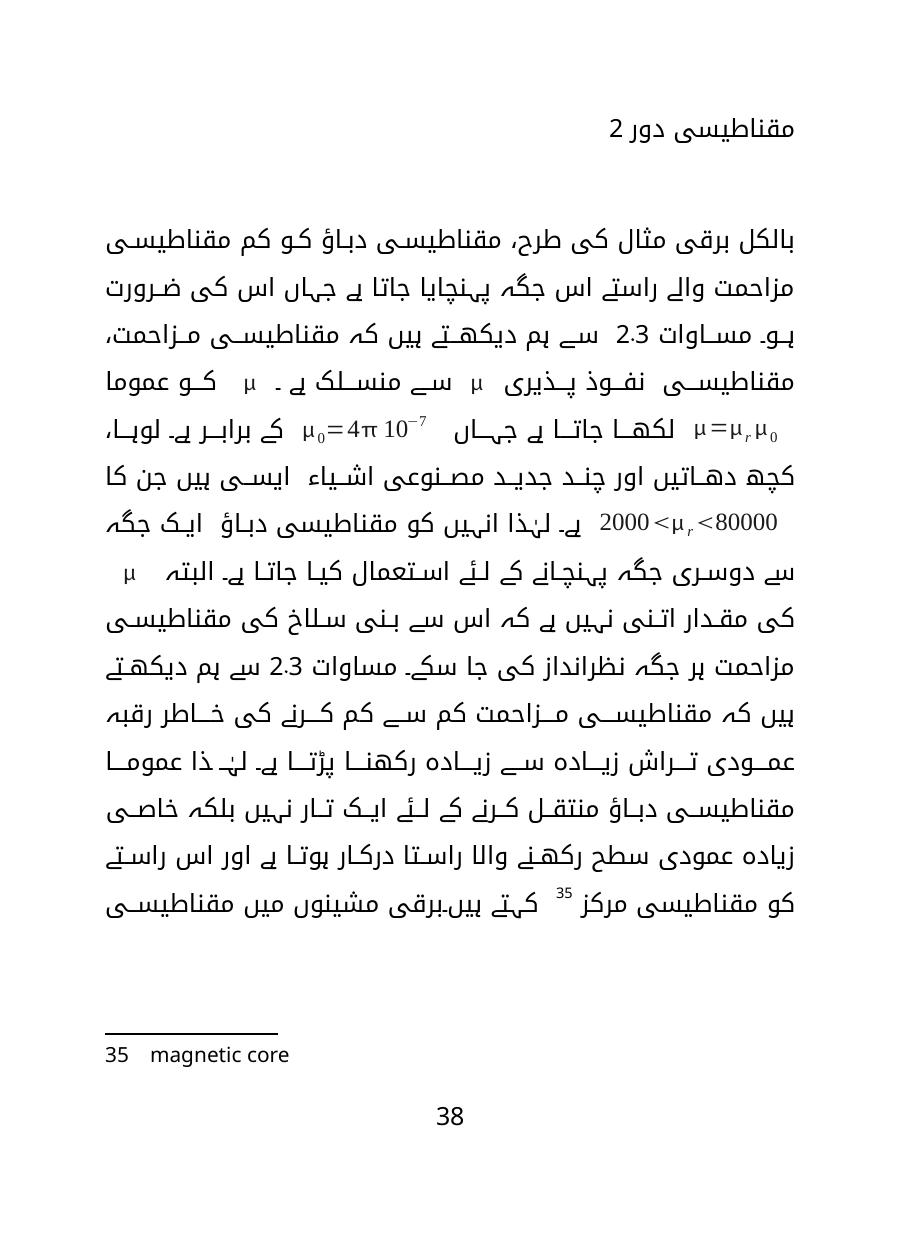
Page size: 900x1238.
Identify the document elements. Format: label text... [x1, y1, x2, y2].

text magnetic core [105, 1040, 795, 1068]
text بالکل برقی مثال کی طرح، مقناطیسی دباؤ کو کم مقناطیسی مزاحمت والے راستے اس جگہ پہنچایا جاتا ہے جہاں اس کی ضرورت ہو۔ مساوات 2.3 سے ہم دیکھتے ہیں کہ مقناطیسی مزاحمت، مقناطیسی نفوذ پذیریسے منسلک ہے ۔ کو عمومالکھا جاتا ہے جہاں کے برابر ہے۔ لوہا، کچھ دھاتیں اور چند جدید مصنوعی اشیاء ایسی ہیں جن کاہے۔ لہٰذا انہیں کو مقناطیسی دباؤ ایک جگہ سے دوسری جگہ پہنچانے کے لئے استعمال کیا جاتا ہے۔ البتہ کی مقدار اتنی نہیں ہے کہ اس سے بنی سلاخ کی مقناطیسی مزاحمت ہر جگہ نظرانداز کی جا سکے۔ مساوات 2.3 سے ہم دیکھتے ہیں کہ مقناطیسی مزاحمت کم سے کم کرنے کی خاطر رقبہ عمودی تراش زیادہ سے زیادہ رکھنا پڑتا ہے۔ لہٰذا عموما مقناطیسی دباؤ منتقل کرنے کے لئے ایک تار نہیں بلکہ خاصی زیادہ عمودی سطح رکھنے والا راستا درکار ہوتا ہے اور اس راستے کو مقناطیسی مرکز کہتے ہیں۔برقی مشینوں میں مقناطیسی مرکز باریک چادر یا پتری کو تہ در تہ رکھ کر بنایا جاتا ہے۔ مقناطیسی مرکز کے بارے میں ہم حصہ 2.8 میں مزید دیکھیں گے۔ [105, 216, 795, 927]
